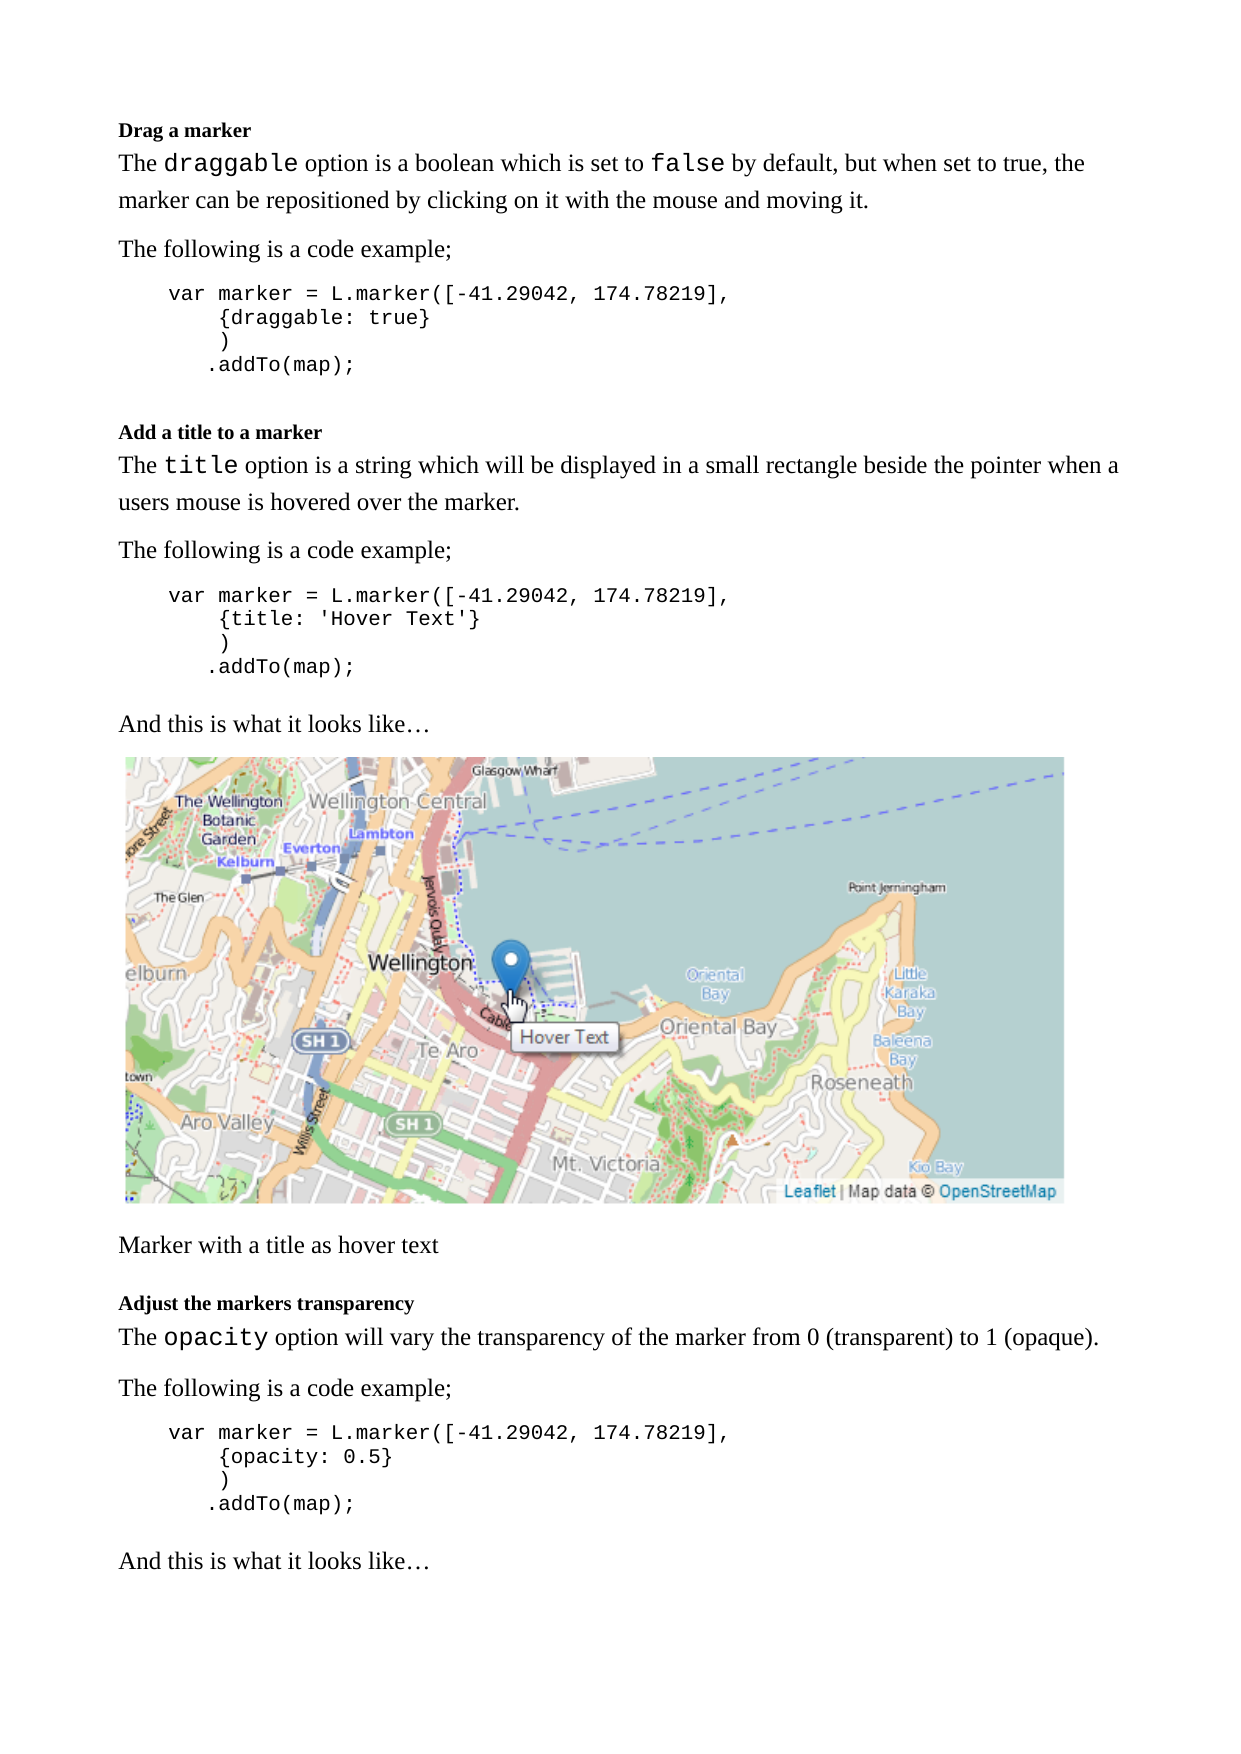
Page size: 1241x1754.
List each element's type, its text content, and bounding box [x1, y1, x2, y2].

picture [118, 757, 1069, 1210]
text {title: 'Hover Text'} [118, 608, 1122, 632]
text The draggable option is a boolean which is set to false by default, but when set to true, the marker can be repositioned by clicking on it with the mouse and moving it. [118, 148, 1122, 214]
text .addTo(map); [118, 1493, 1122, 1517]
text {draggable: true} [118, 307, 1122, 330]
text var marker = L.marker([-41.29042, 174.78219], [118, 283, 1122, 307]
text ) [118, 330, 1122, 354]
text The following is a code example; [118, 234, 1122, 263]
text The following is a code example; [118, 1373, 1122, 1402]
text ) [118, 1469, 1122, 1493]
text And this is what it looks like… [118, 1546, 1122, 1575]
text .addTo(map); [118, 656, 1122, 679]
text var marker = L.marker([-41.29042, 174.78219], [118, 1422, 1122, 1446]
text The opacity option will vary the transparency of the marker from 0 (transparent) to 1 (opaque). [118, 1322, 1122, 1352]
text {opacity: 0.5} [118, 1446, 1122, 1469]
subtitle Adjust the markers transparency [118, 1291, 1122, 1315]
text The following is a code example; [118, 536, 1122, 564]
text ) [118, 632, 1122, 656]
text Marker with a title as hover text [118, 1230, 1122, 1258]
subtitle Add a title to a marker [118, 420, 1122, 444]
text var marker = L.marker([-41.29042, 174.78219], [118, 585, 1122, 608]
text .addTo(map); [118, 354, 1122, 378]
text The title option is a string which will be displayed in a small rectangle beside the pointer when a users mouse is hovered over the marker. [118, 450, 1122, 515]
text And this is what it looks like… [118, 709, 1122, 737]
subtitle Drag a marker [118, 118, 1122, 142]
